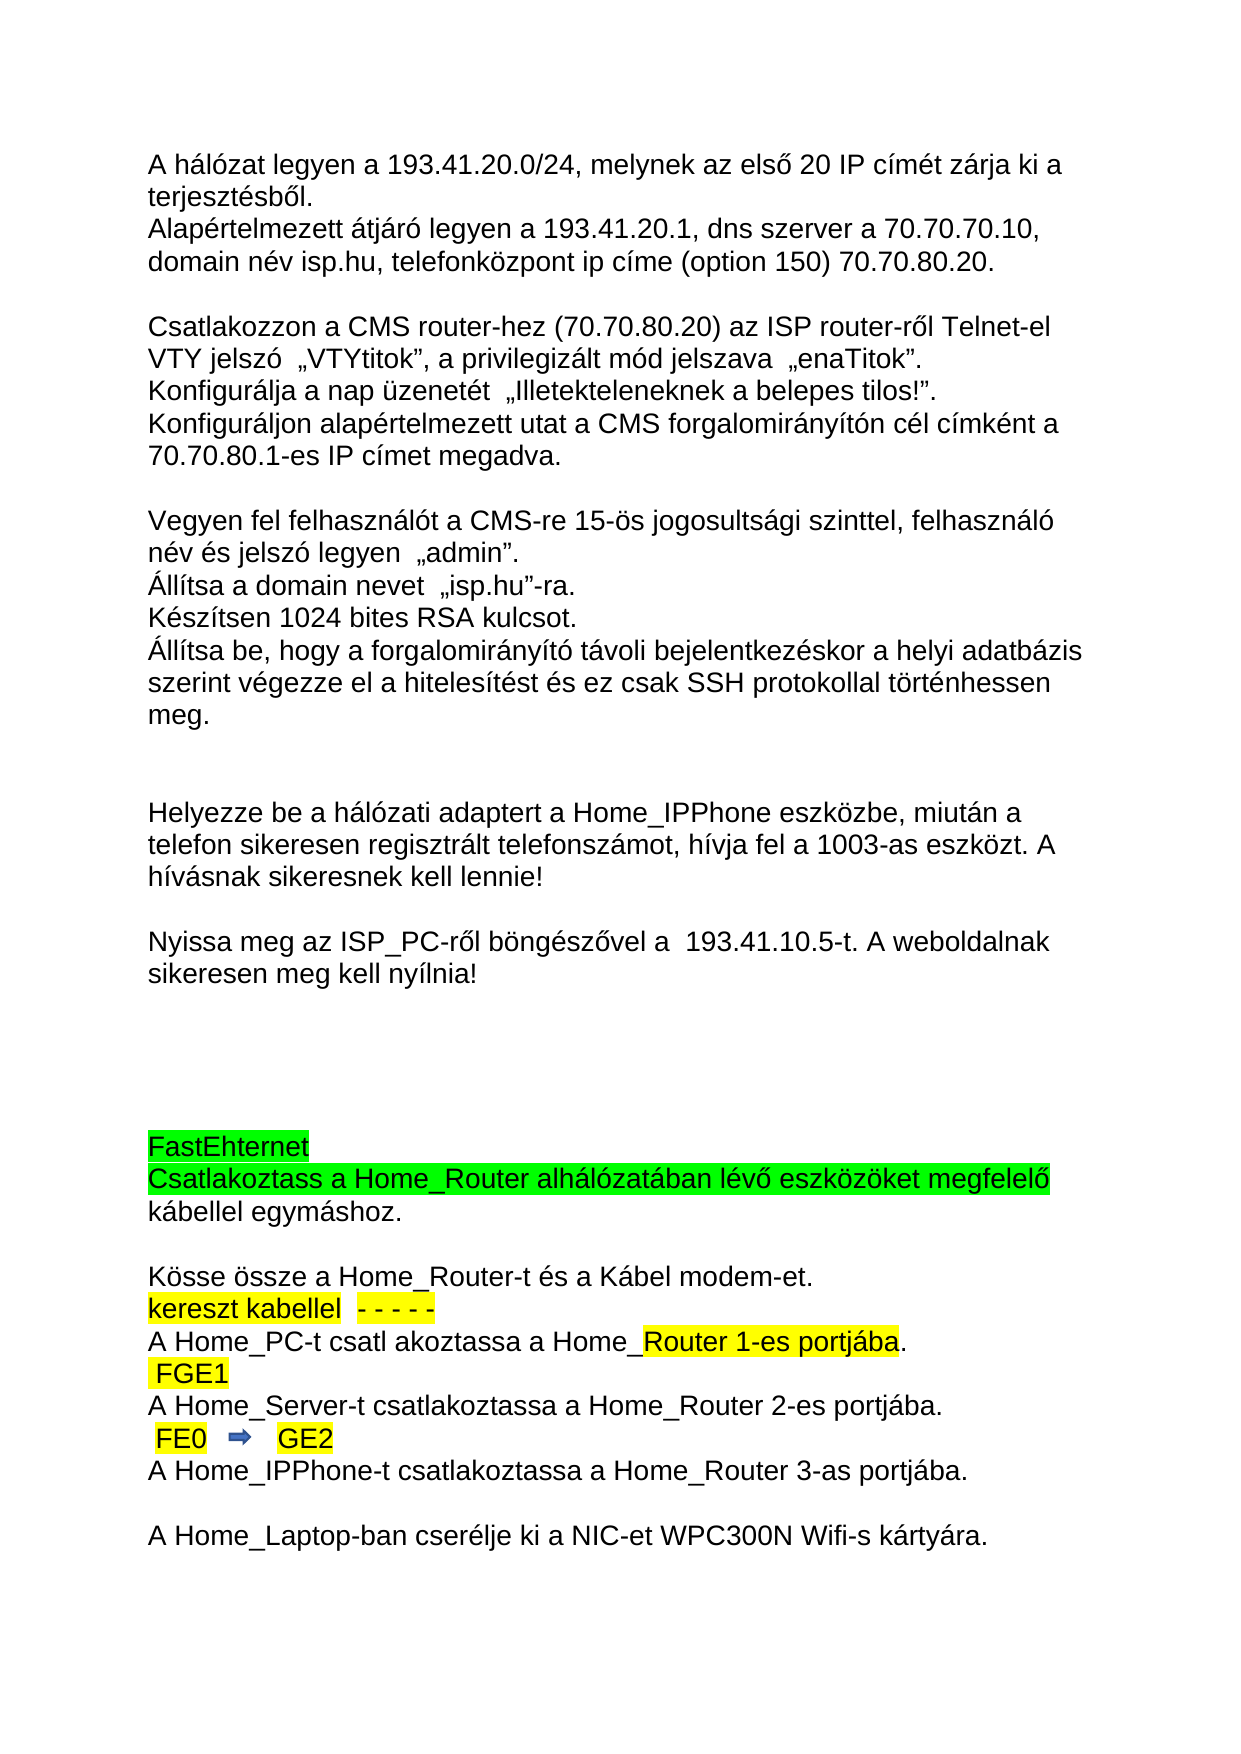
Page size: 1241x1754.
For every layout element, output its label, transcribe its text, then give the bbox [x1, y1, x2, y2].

text Állítsa a domain nevet „isp.hu”-ra. [148, 569, 1093, 601]
text Vegyen fel felhasználót a CMS-re 15-ös jogosultsági szinttel, felhasználó név és jelszó legyen „admin”. [148, 504, 1093, 569]
text Állítsa be, hogy a forgalomirányító távoli bejelentkezéskor a helyi adatbázis szerint végezze el a hitelesítést és ez csak SSH protokollal történhessen meg. [148, 633, 1093, 731]
text Alapértelmezett átjáró legyen a 193.41.20.1, dns szerver a 70.70.70.10, domain név isp.hu, telefonközpont ip címe (option 150) 70.70.80.20. [148, 212, 1093, 277]
text A Home_Laptop-ban cserélje ki a NIC-et WPC300N Wifi-s kártyára. [148, 1519, 1093, 1551]
text FGE1 [148, 1357, 1093, 1389]
text Csatlakozzon a CMS router-hez (70.70.80.20) az ISP router-ről Telnet-el VTY jelszó „VTYtitok”, a privilegizált mód jelszava „enaTitok”. [148, 309, 1093, 374]
text Készítsen 1024 bites RSA kulcsot. [148, 601, 1093, 633]
text FastEhternet [148, 1130, 1093, 1162]
text kereszt kabellel - - - - - [148, 1292, 1093, 1324]
text Nyissa meg az ISP_PC-ről böngészővel a 193.41.10.5-t. A weboldalnak sikeresen meg kell nyílnia! [148, 925, 1093, 990]
text Kösse össze a Home_Router-t és a Kábel modem-et. [148, 1260, 1093, 1292]
text A Home_PC-t csatl akoztassa a Home_Router 1-es portjába. [148, 1324, 1093, 1357]
text A hálózat legyen a 193.41.20.0/24, melynek az első 20 IP címét zárja ki a terjesztésből. [148, 148, 1093, 212]
text A Home_Server-t csatlakoztassa a Home_Router 2-es portjába. [148, 1389, 1093, 1422]
text Csatlakoztass a Home_Router alhálózatában lévő eszközöket megfelelő kábellel egymáshoz. [148, 1162, 1093, 1227]
text Konfiguráljon alapértelmezett utat a CMS forgalomirányítón cél címként a 70.70.80.1-es IP címet megadva. [148, 407, 1093, 472]
text FE0 GE2 [148, 1422, 1093, 1454]
text Helyezze be a hálózati adaptert a Home_IPPhone eszközbe, miután a telefon sikeresen regisztrált telefonszámot, hívja fel a 1003-as eszközt. A hívásnak sikeresnek kell lennie! [148, 796, 1093, 893]
text A Home_IPPhone-t csatlakoztassa a Home_Router 3-as portjába. [148, 1454, 1093, 1486]
text Konfigurálja a nap üzenetét „Illetekteleneknek a belepes tilos!”. [148, 374, 1093, 407]
